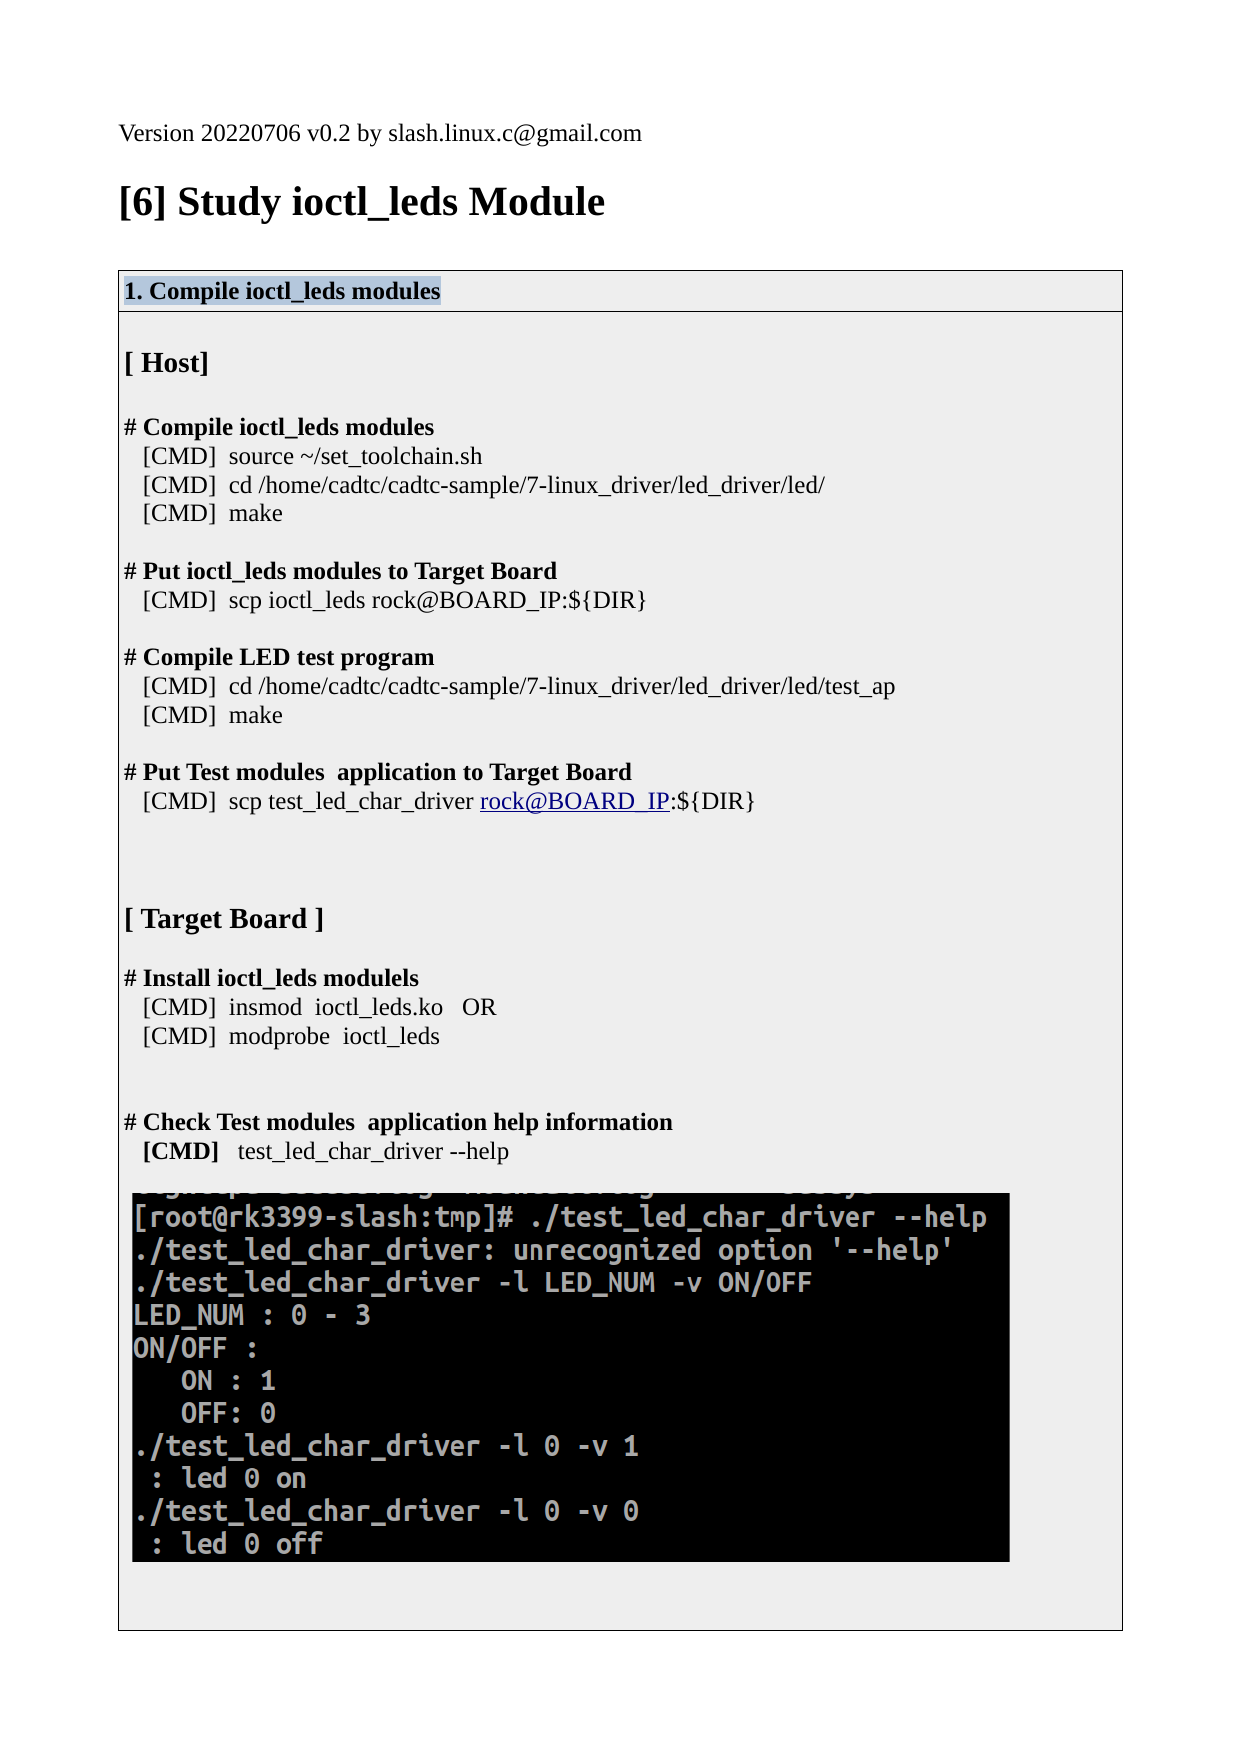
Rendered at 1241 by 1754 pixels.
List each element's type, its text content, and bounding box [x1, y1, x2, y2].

subtitle [6] Study ioctl_leds Module [118, 176, 1122, 258]
picture [132, 1193, 1010, 1562]
table_header 1. Compile ioctl_leds modules [119, 271, 1122, 311]
table_cell [ Host] # Compile ioctl_leds modules [CMD] source ~/set_toolchain.sh [CMD] cd /home/cadtc/cadtc-sample/7-linux_driver/led_driver/led/ [CMD] make # Put ioctl_leds modules to Target Board [CMD] scp ioctl_leds rock@BOARD_IP:${DIR} # Compile LED test program [CMD] cd /home/cadtc/cadtc-sample/7-linux_driver/led_driver/led/test_ap [CMD] make # Put Test modules application to Target Board [CMD] scp test_led_char_driver rock@BOARD_IP:${DIR} [ Target Board ] # Install ioctl_leds modulels [CMD] insmod ioctl_leds.ko OR [CMD] modprobe ioctl_leds # Check Test modules application help information [CMD] test_led_char_driver --help [119, 312, 1122, 1630]
